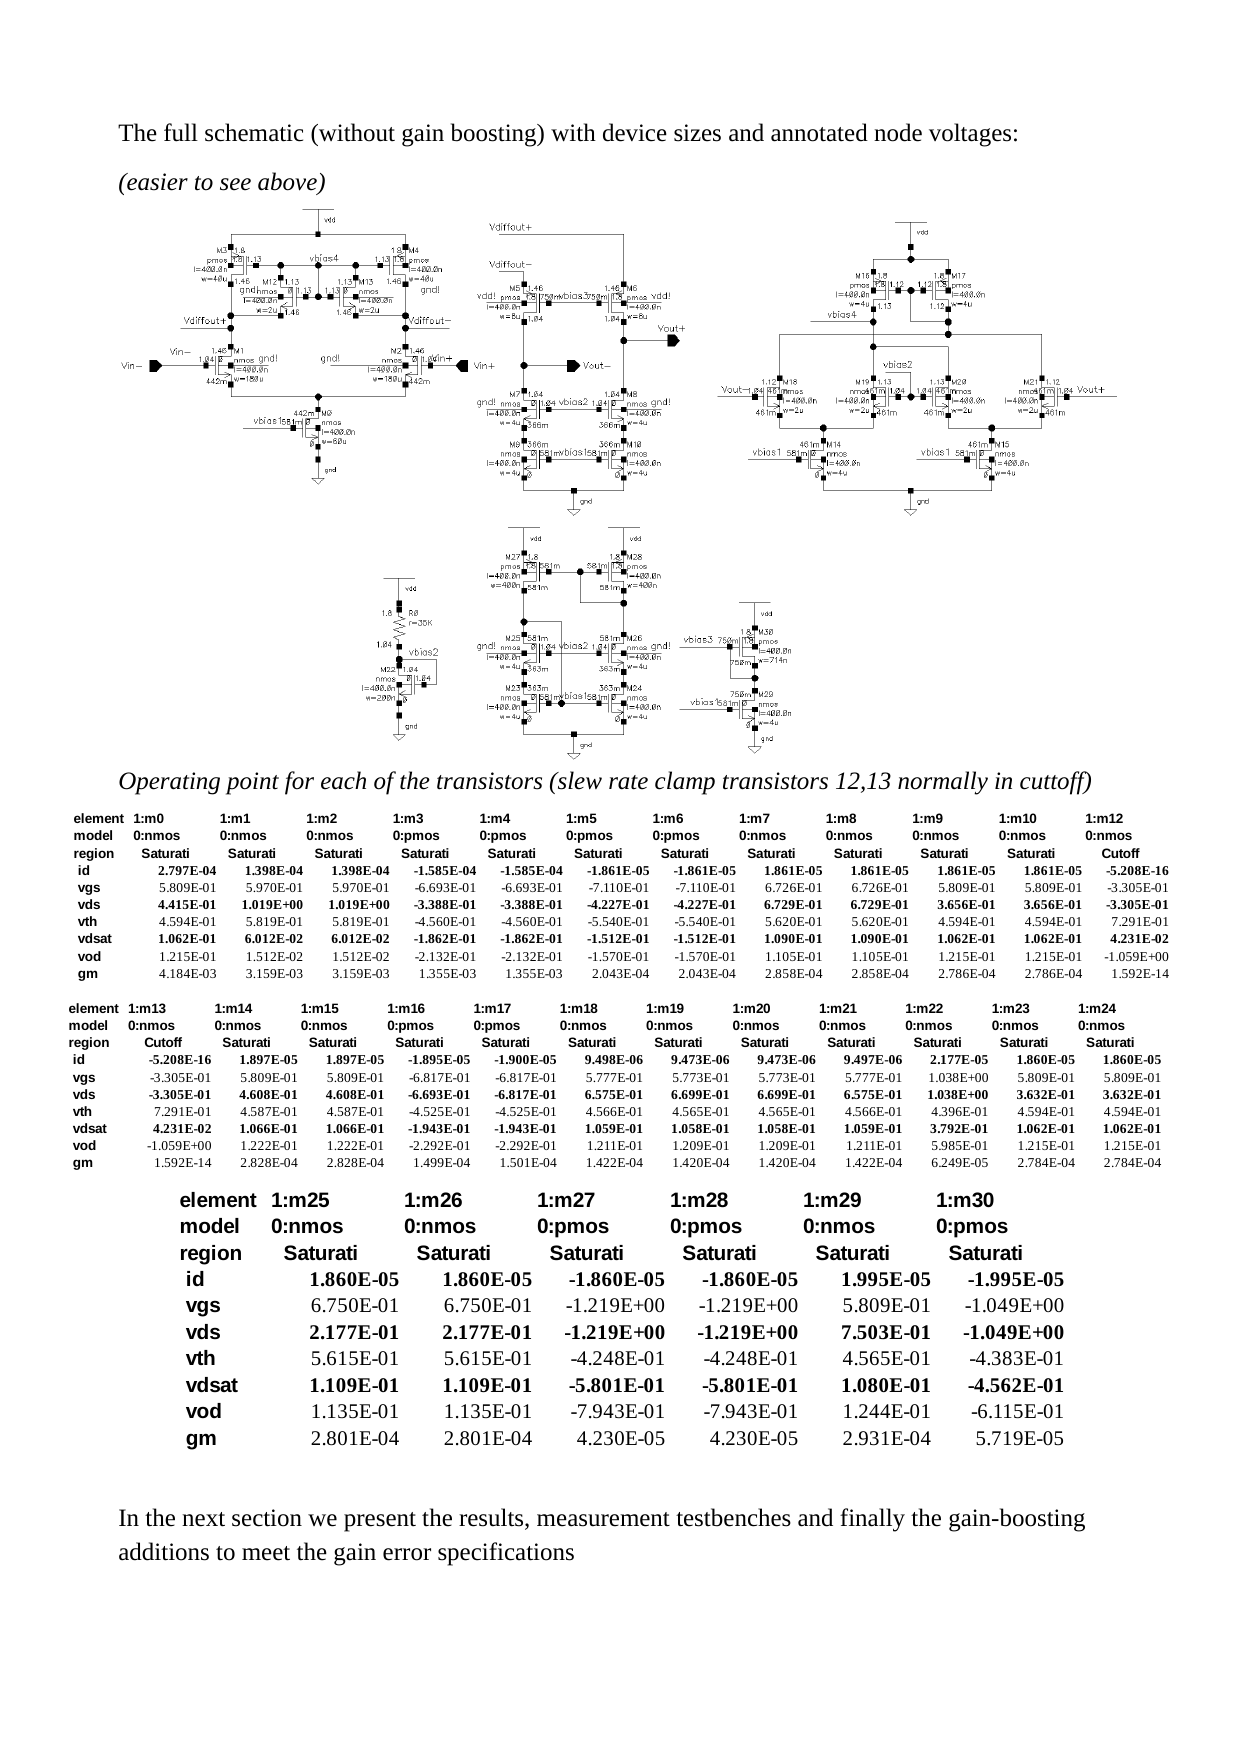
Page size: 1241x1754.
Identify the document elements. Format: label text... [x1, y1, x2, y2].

picture [118, 202, 1123, 761]
text In the next section we present the results, measurement testbenches and finally the gain-boosting additions to meet the gain error specifications [118, 1503, 1122, 1566]
text Operating point for each of the transistors (slew rate clamp transistors 12,13 normally in cuttoff) [118, 761, 1122, 794]
text (easier to see above) [118, 167, 1122, 196]
text The full schematic (without gain boosting) with device sizes and annotated node voltages: [118, 118, 1122, 147]
